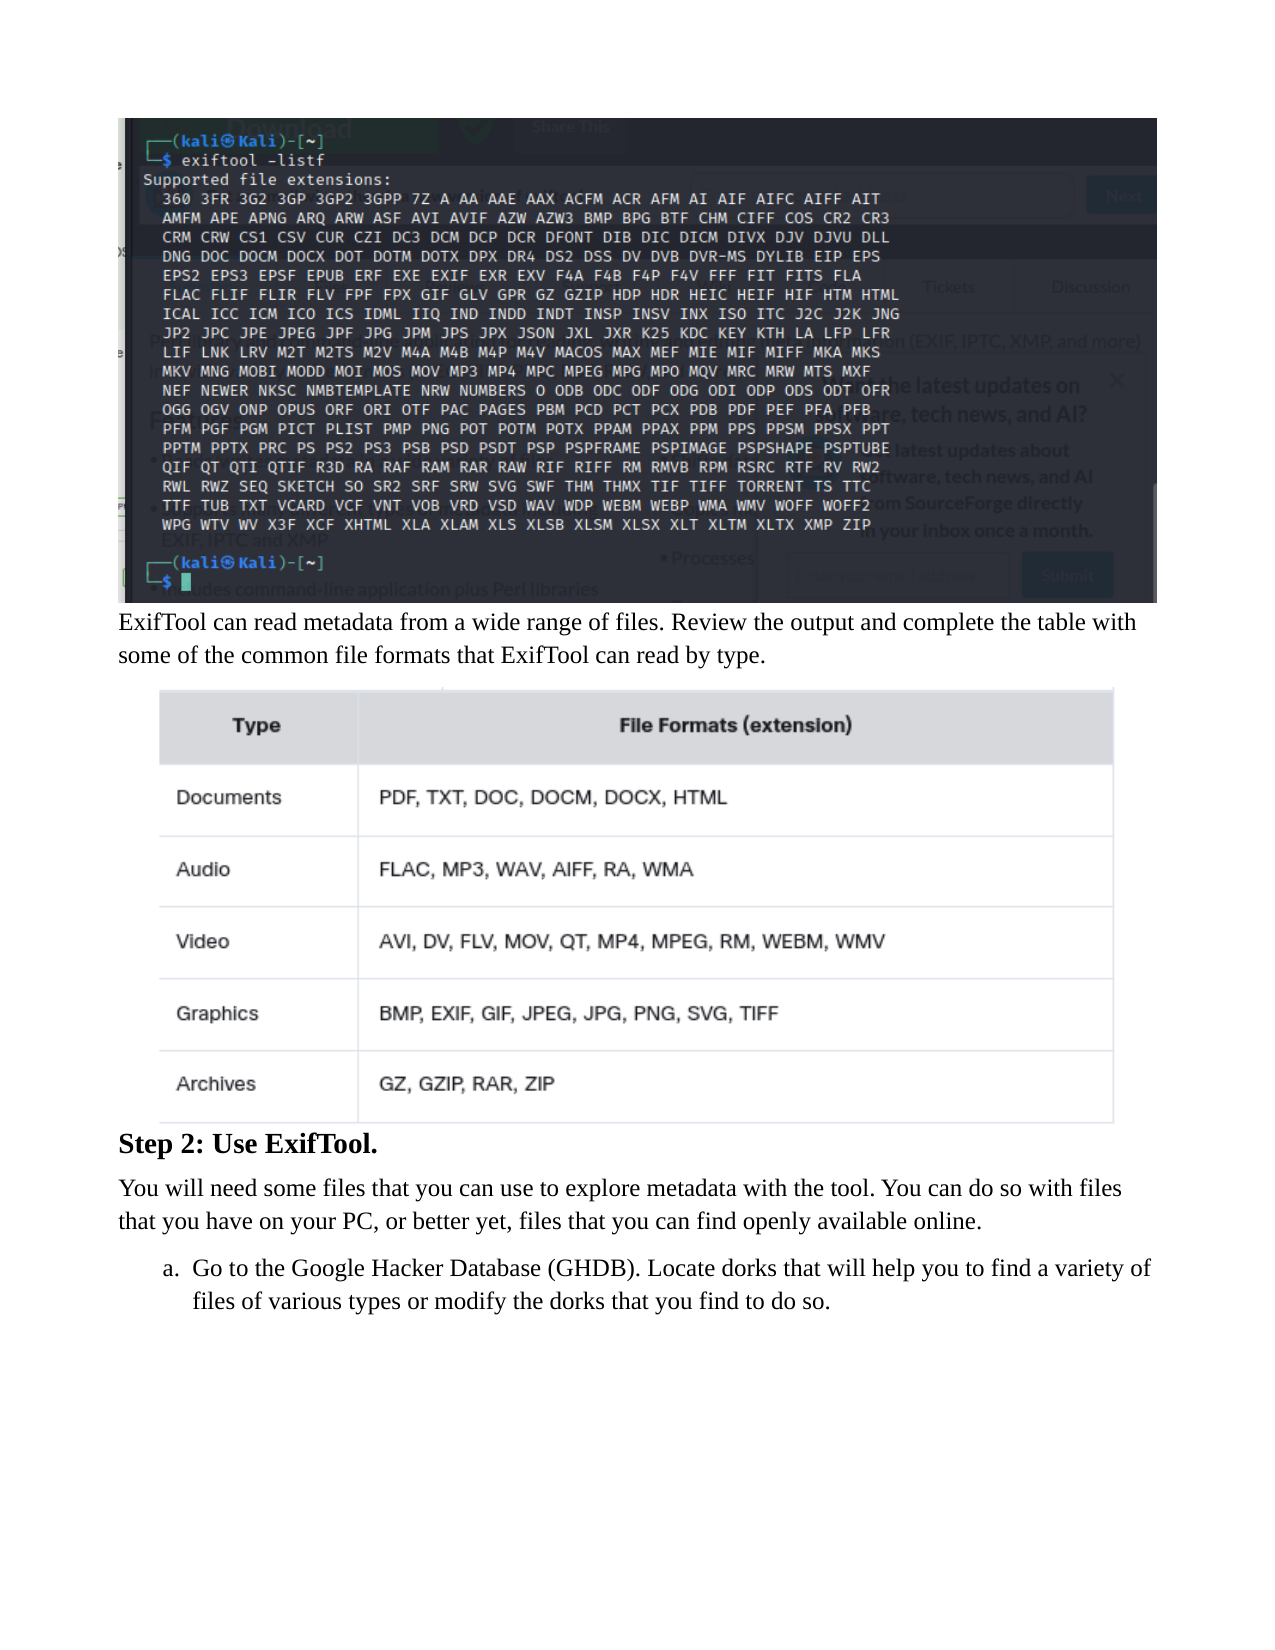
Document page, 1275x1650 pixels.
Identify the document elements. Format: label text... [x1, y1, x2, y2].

text You will need some files that you can use to explore metadata with the tool. You can do so with files that you have on your PC, or better yet, files that you can find openly available online. [118, 1173, 1157, 1234]
list Go to the Google Hacker Database (GHDB). Locate dorks that will help you to find a variety of files of various types or modify the dorks that you find to do so. [162, 1253, 1157, 1315]
subtitle Step 2: Use ExifTool. [118, 1099, 1157, 1160]
picture [118, 118, 1157, 603]
picture [159, 687, 1116, 1127]
text ExifTool can read metadata from a wide range of files. Review the output and complete the table with some of the common file formats that ExifTool can read by type. [118, 603, 1157, 669]
